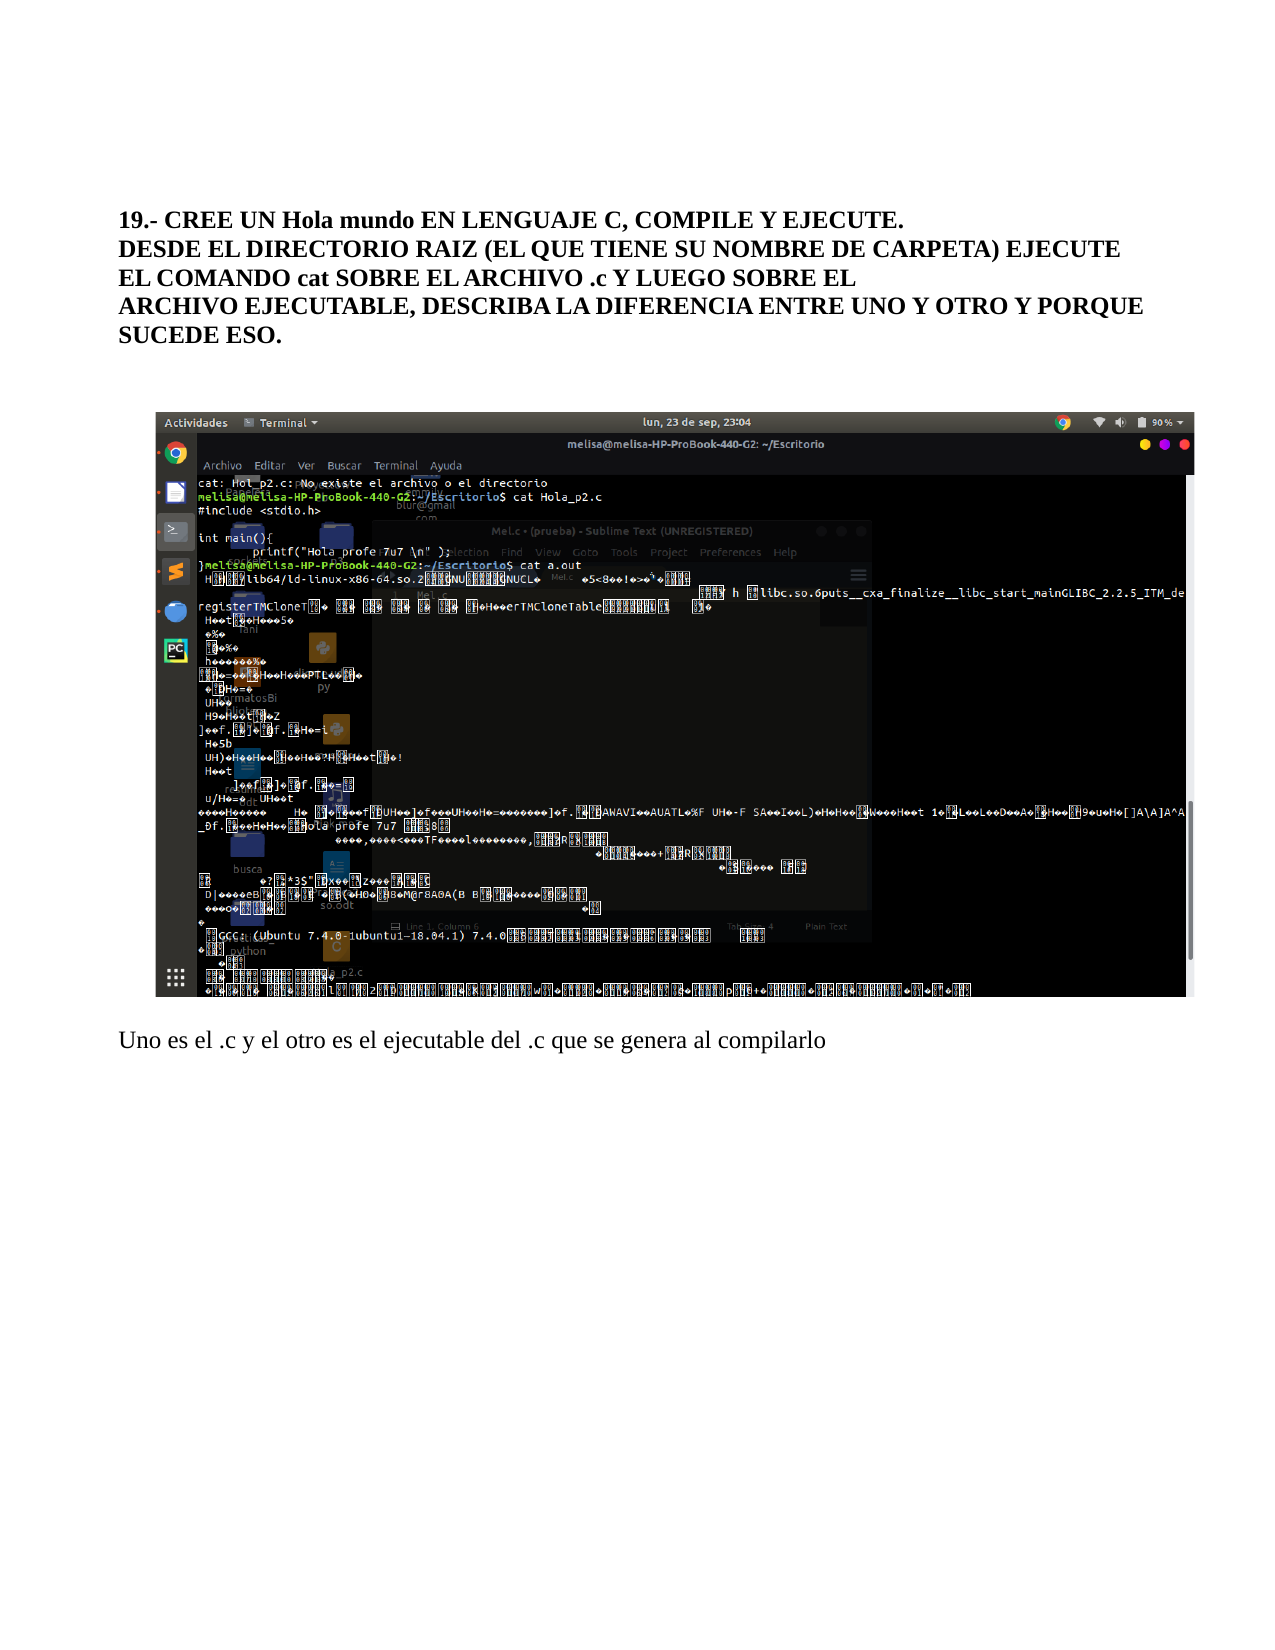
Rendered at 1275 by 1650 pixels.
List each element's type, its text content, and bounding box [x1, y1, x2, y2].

text 19.- CREE UN Hola mundo EN LENGUAJE C, COMPILE Y EJECUTE. DESDE EL DIRECTORIO RAIZ (EL QUE TIENE SU NOMBRE DE CARPETA) EJECUTE EL COMANDO cat SOBRE EL ARCHIVO .c Y LUEGO SOBRE EL ARCHIVO EJECUTABLE, DESCRIBA LA DIFERENCIA ENTRE UNO Y OTRO Y PORQUE SUCEDE ESO. [118, 205, 1157, 349]
picture [155, 412, 1195, 997]
text Uno es el .c y el otro es el ejecutable del .c que se genera al compilarlo [118, 1025, 1157, 1054]
